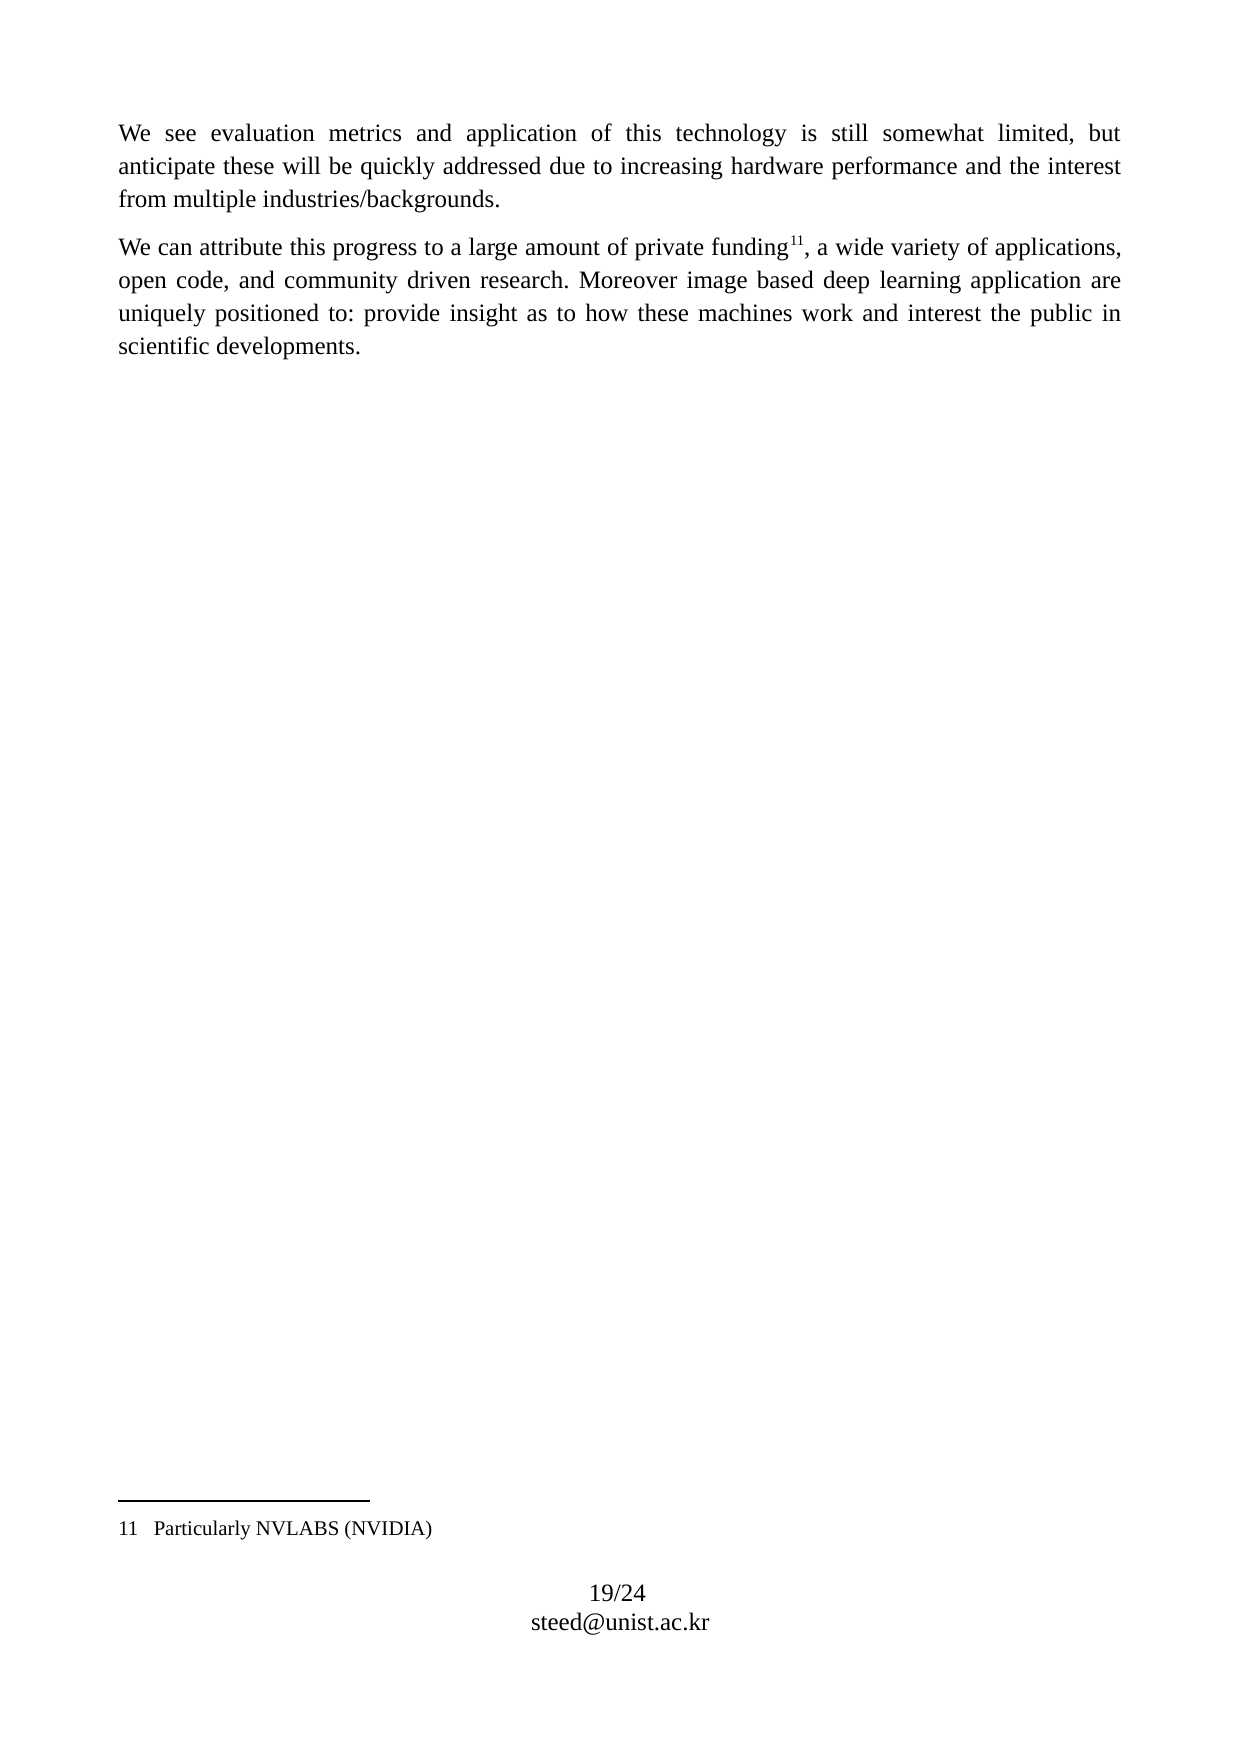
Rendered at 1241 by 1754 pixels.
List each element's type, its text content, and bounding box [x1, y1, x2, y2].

text We see evaluation metrics and application of this technology is still somewhat limited, but anticipate these will be quickly addressed due to increasing hardware performance and the interest from multiple industries/backgrounds. [118, 118, 1122, 213]
text We can attribute this progress to a large amount of private funding, a wide variety of applications, open code, and community driven research. Moreover image based deep learning application are uniquely positioned to: provide insight as to how these machines work and interest the public in scientific developments. [118, 232, 1122, 359]
text Particularly NVLABS (NVIDIA) [118, 1516, 1122, 1540]
